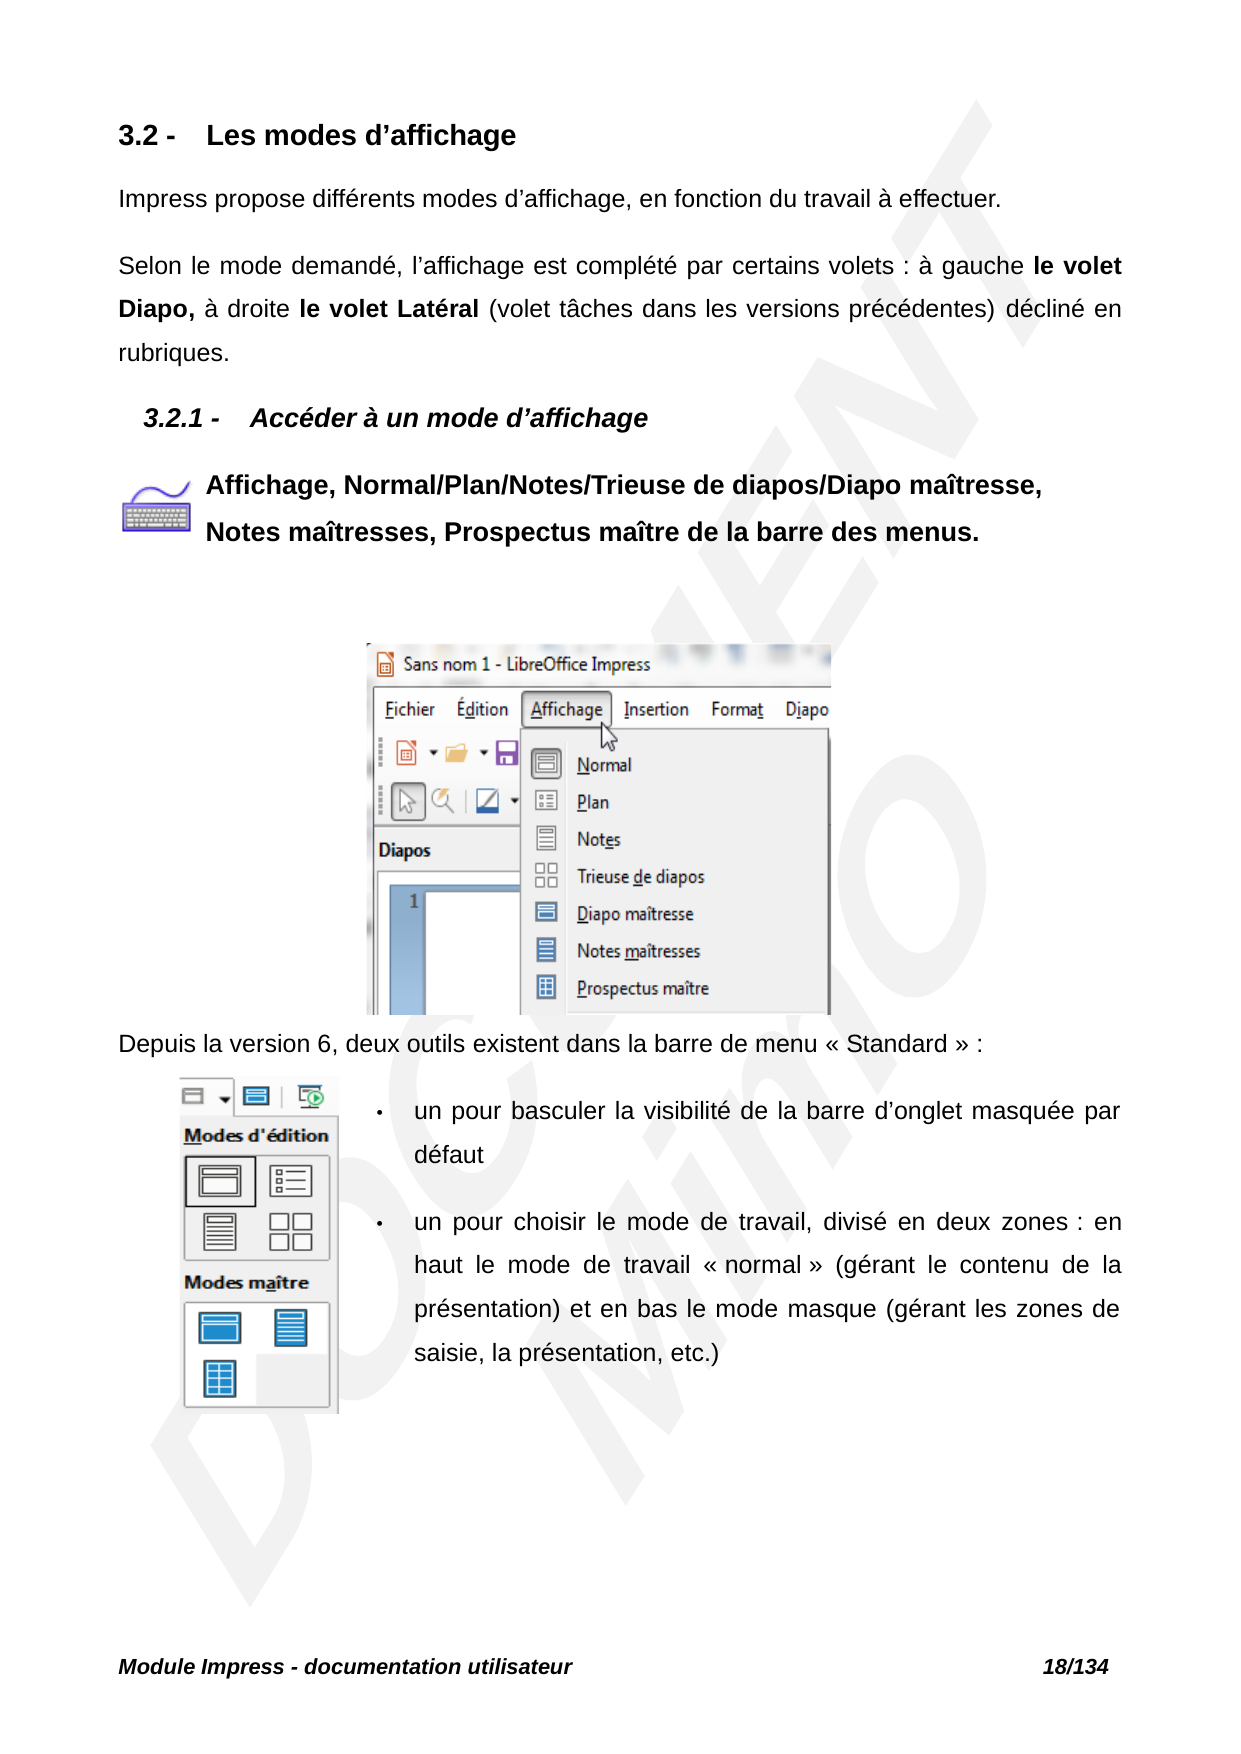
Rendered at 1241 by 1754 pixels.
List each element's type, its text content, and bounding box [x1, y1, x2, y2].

picture [179, 1076, 339, 1414]
subtitle Accéder à un mode d’affichage [143, 402, 1122, 433]
text Depuis la version 6, deux outils existent dans la barre de menu « Standard » : [118, 656, 1122, 1058]
text Impress propose différents modes d’affichage, en fonction du travail à effectuer. [118, 183, 1122, 212]
text Selon le mode demandé, l’affichage est complété par certains volets : à gauche le volet Diapo, à droite le volet Latéral (volet tâches dans les versions précédentes) décliné en rubriques. [118, 251, 1122, 367]
list un pour basculer la visibilité de la barre d’onglet masquée par défaut [339, 1096, 1122, 1169]
text Affichage, Normal/Plan/Notes/Trieuse de diapos/Diapo maîtresse, Notes maîtresses, Prospectus maître de la barre des menus. [118, 469, 1122, 547]
picture [366, 643, 832, 1015]
picture [118, 470, 194, 546]
subtitle Les modes d’affichage [118, 118, 1122, 152]
list un pour choisir le mode de travail, divisé en deux zones : en haut le mode de travail « normal » (gérant le contenu de la présentation) et en bas le mode masque (gérant les zones de saisie, la présentation, etc.) [339, 1207, 1122, 1367]
list [156, 1096, 179, 1169]
